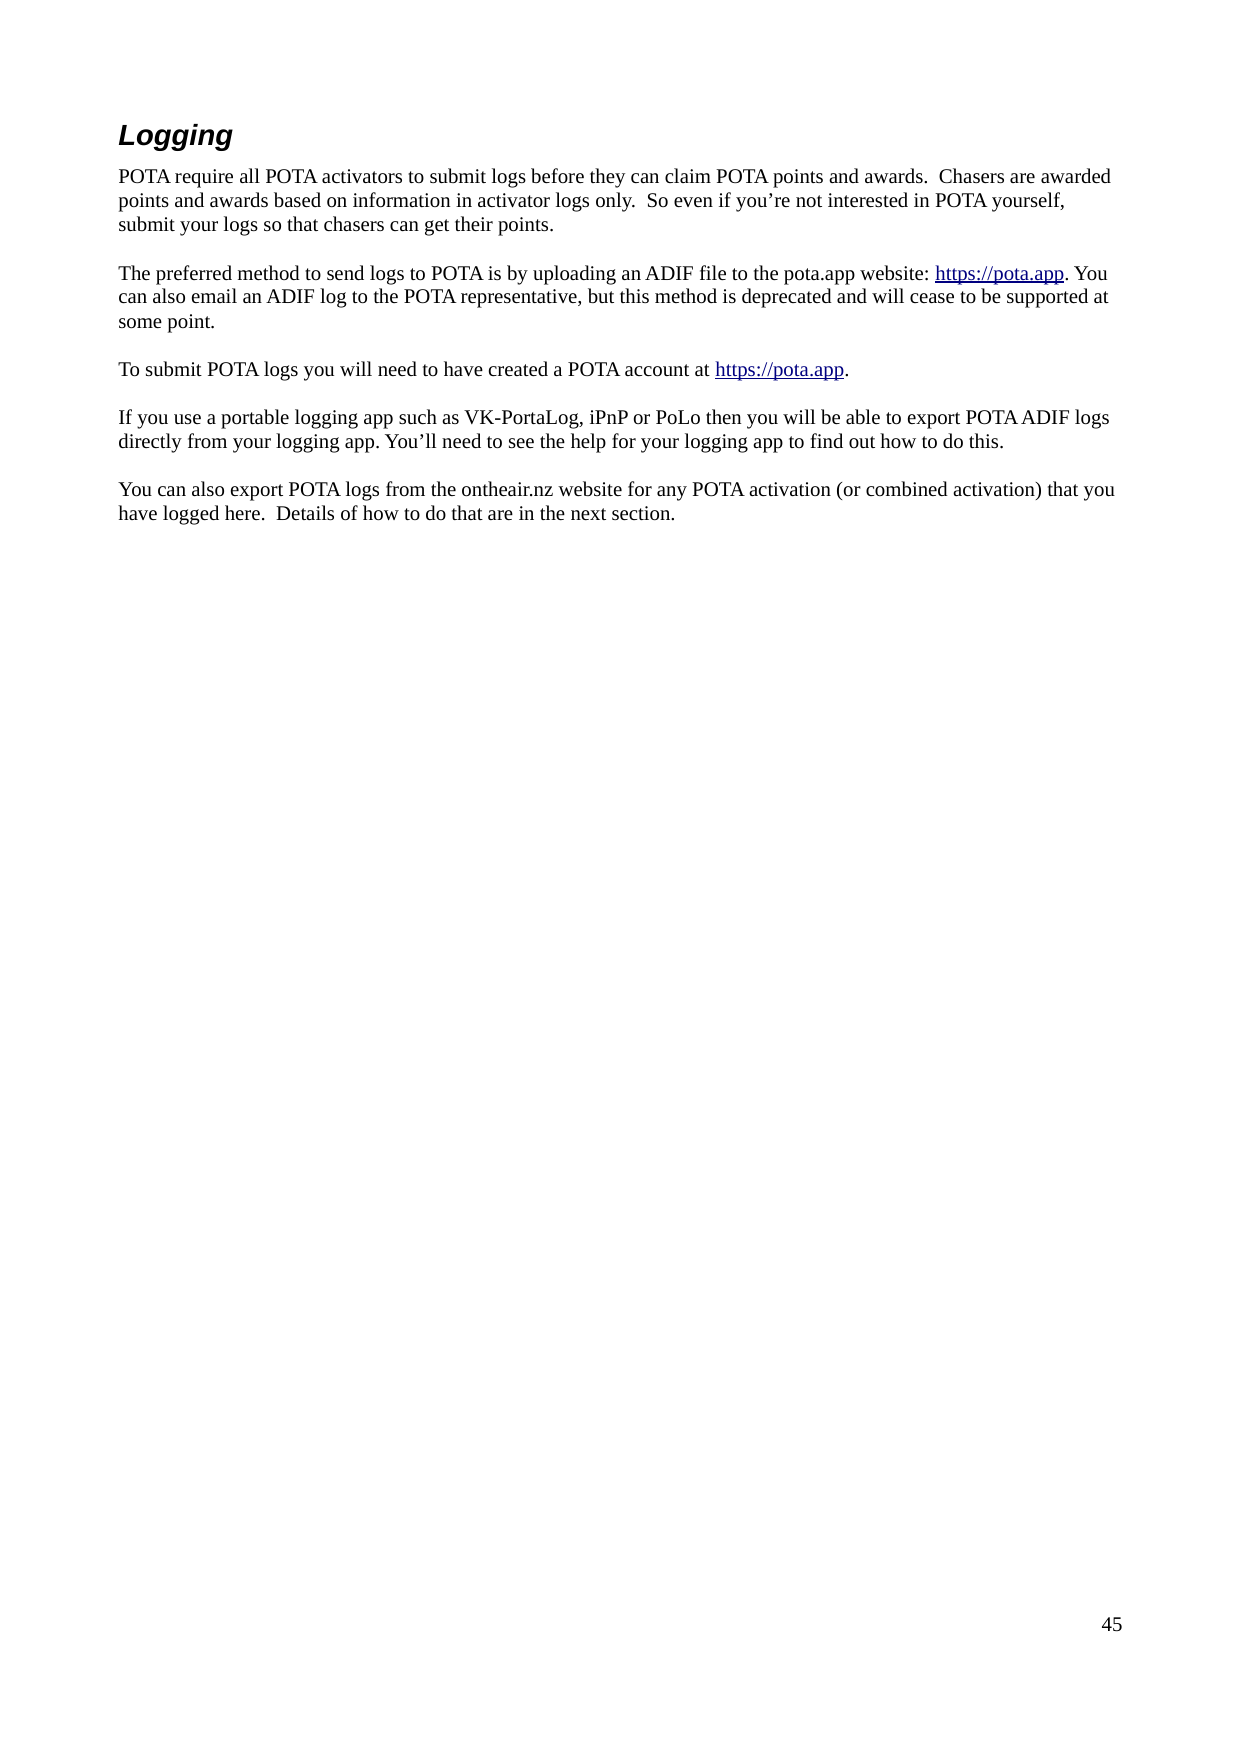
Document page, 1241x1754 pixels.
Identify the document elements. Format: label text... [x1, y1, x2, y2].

text POTA require all POTA activators to submit logs before they can claim POTA points and awards. Chasers are awarded points and awards based on information in activator logs only. So even if you’re not interested in POTA yourself, submit your logs so that chasers can get their points. [118, 164, 1122, 236]
text If you use a portable logging app such as VK-PortaLog, iPnP or PoLo then you will be able to export POTA ADIF logs directly from your logging app. You’ll need to see the help for your logging app to find out how to do this. [118, 405, 1122, 453]
text You can also export POTA logs from the ontheair.nz website for any POTA activation (or combined activation) that you have logged here. Details of how to do that are in the next section. [118, 477, 1122, 525]
text To submit POTA logs you will need to have created a POTA account at https://pota.app. [118, 357, 1122, 381]
text The preferred method to send logs to POTA is by uploading an ADIF file to the pota.app website: https://pota.app. You can also email an ADIF log to the POTA representative, but this method is deprecated and will cease to be supported at some point. [118, 260, 1122, 333]
subtitle Logging [118, 118, 1122, 152]
